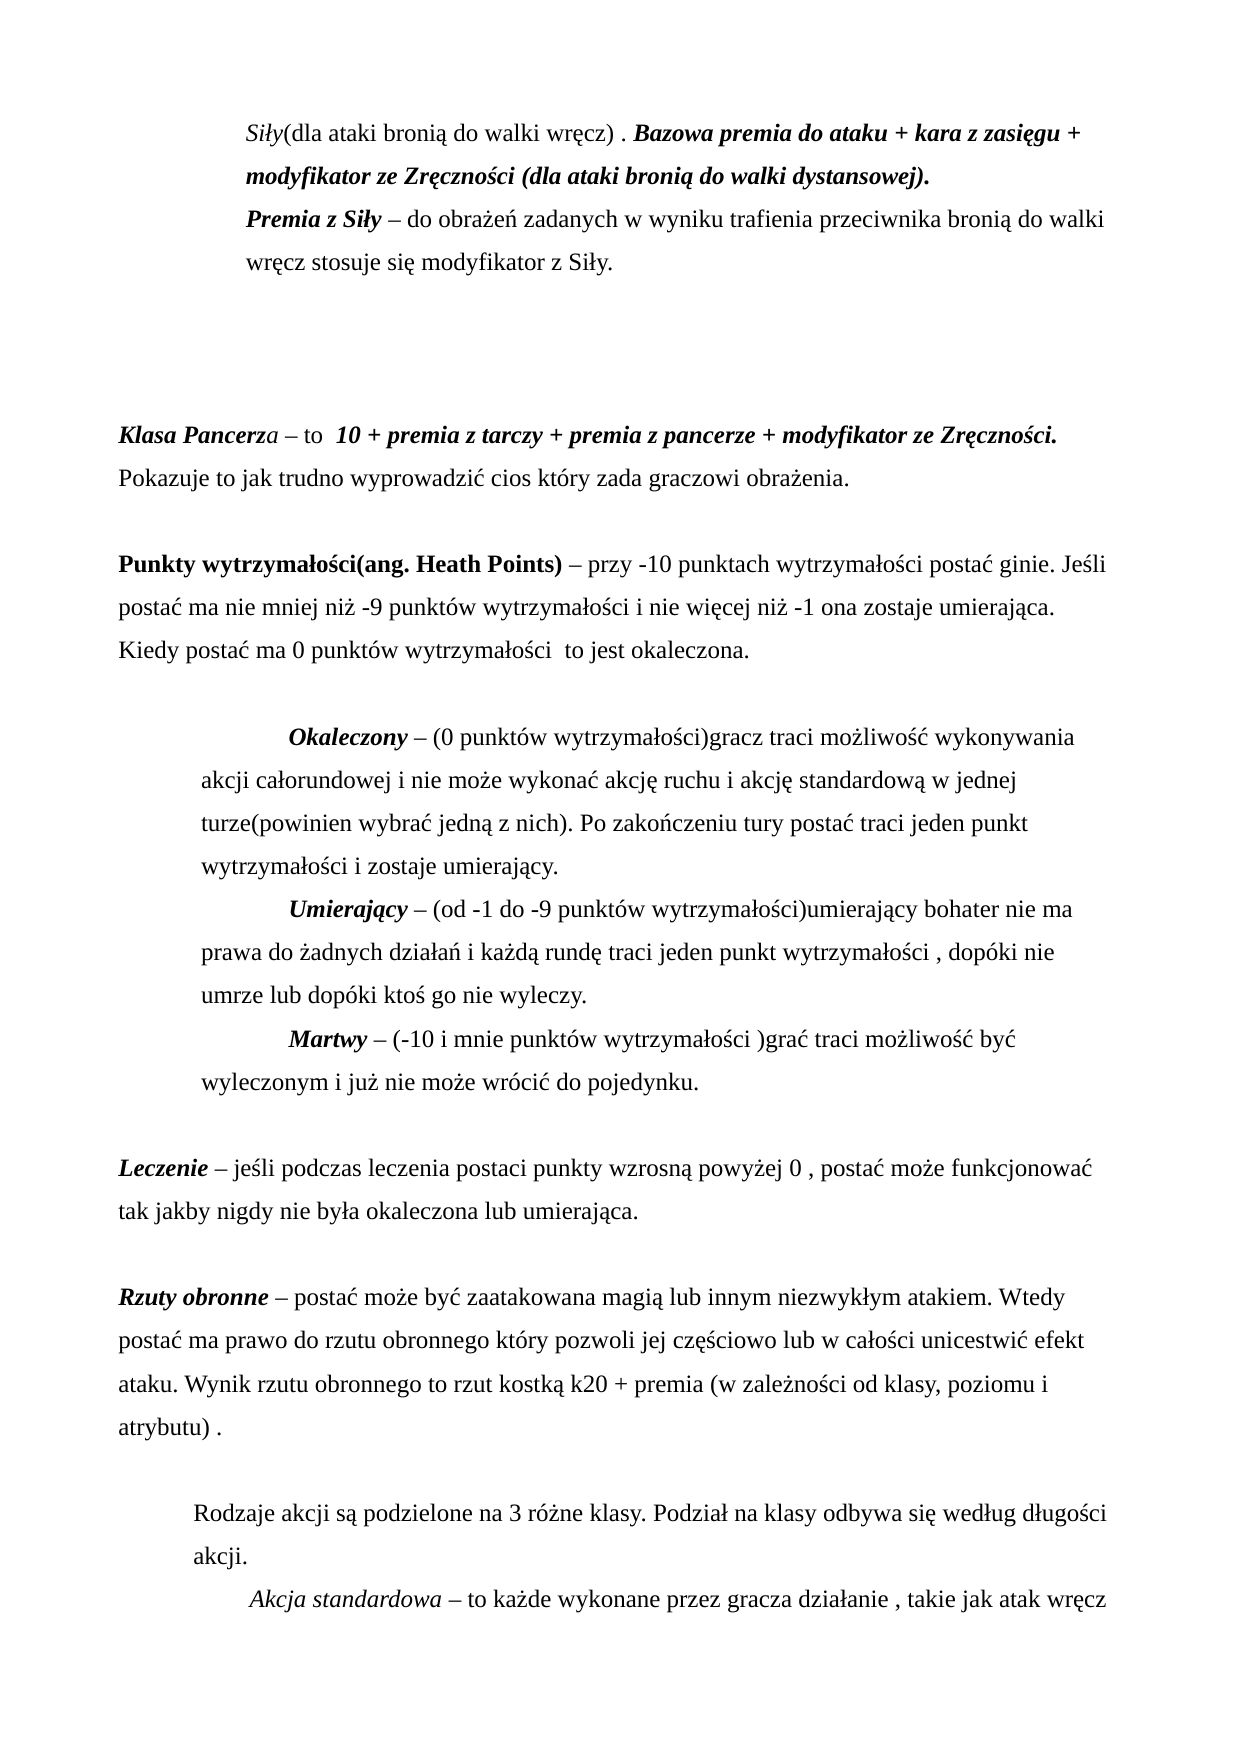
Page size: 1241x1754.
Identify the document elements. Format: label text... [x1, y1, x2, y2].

text Siły(dla ataki bronią do walki wręcz) . Bazowa premia do ataku + kara z zasięgu + modyfikator ze Zręczności (dla ataki bronią do walki dystansowej). [246, 118, 1122, 190]
text Leczenie – jeśli podczas leczenia postaci punkty wzrosną powyżej 0 , postać może funkcjonować tak jakby nigdy nie była okaleczona lub umierająca. [118, 1153, 1122, 1225]
text Martwy – (-10 i mnie punktów wytrzymałości )grać traci możliwość być wyleczonym i już nie może wrócić do pojedynku. [201, 1024, 1122, 1096]
text Akcja standardowa – to każde wykonane przez gracza działanie , takie jak atak wręcz [249, 1584, 1122, 1613]
text Umierający – (od -1 do -9 punktów wytrzymałości)umierający bohater nie ma prawa do żadnych działań i każdą rundę traci jeden punkt wytrzymałości , dopóki nie umrze lub dopóki ktoś go nie wyleczy. [201, 894, 1122, 1009]
text Klasa Pancerza – to 10 + premia z tarczy + premia z pancerze + modyfikator ze Zręczności. Pokazuje to jak trudno wyprowadzić cios który zada graczowi obrażenia. [118, 420, 1122, 492]
text Rodzaje akcji są podzielone na 3 różne klasy. Podział na klasy odbywa się według długości akcji. [193, 1498, 1122, 1570]
text Rzuty obronne – postać może być zaatakowana magią lub innym niezwykłym atakiem. Wtedy postać ma prawo do rzutu obronnego który pozwoli jej częściowo lub w całości unicestwić efekt ataku. Wynik rzutu obronnego to rzut kostką k20 + premia (w zależności od klasy, poziomu i atrybutu) . [118, 1282, 1122, 1441]
text Premia z Siły – do obrażeń zadanych w wyniku trafienia przeciwnika bronią do walki wręcz stosuje się modyfikator z Siły. [246, 204, 1122, 276]
text Okaleczony – (0 punktów wytrzymałości)gracz traci możliwość wykonywania akcji całorundowej i nie może wykonać akcję ruchu i akcję standardową w jednej turze(powinien wybrać jedną z nich). Po zakończeniu tury postać traci jeden punkt wytrzymałości i zostaje umierający. [201, 722, 1122, 880]
text Punkty wytrzymałości(ang. Heath Points) – przy -10 punktach wytrzymałości postać ginie. Jeśli postać ma nie mniej niż -9 punktów wytrzymałości i nie więcej niż -1 ona zostaje umierająca. Kiedy postać ma 0 punktów wytrzymałości to jest okaleczona. [118, 549, 1122, 664]
